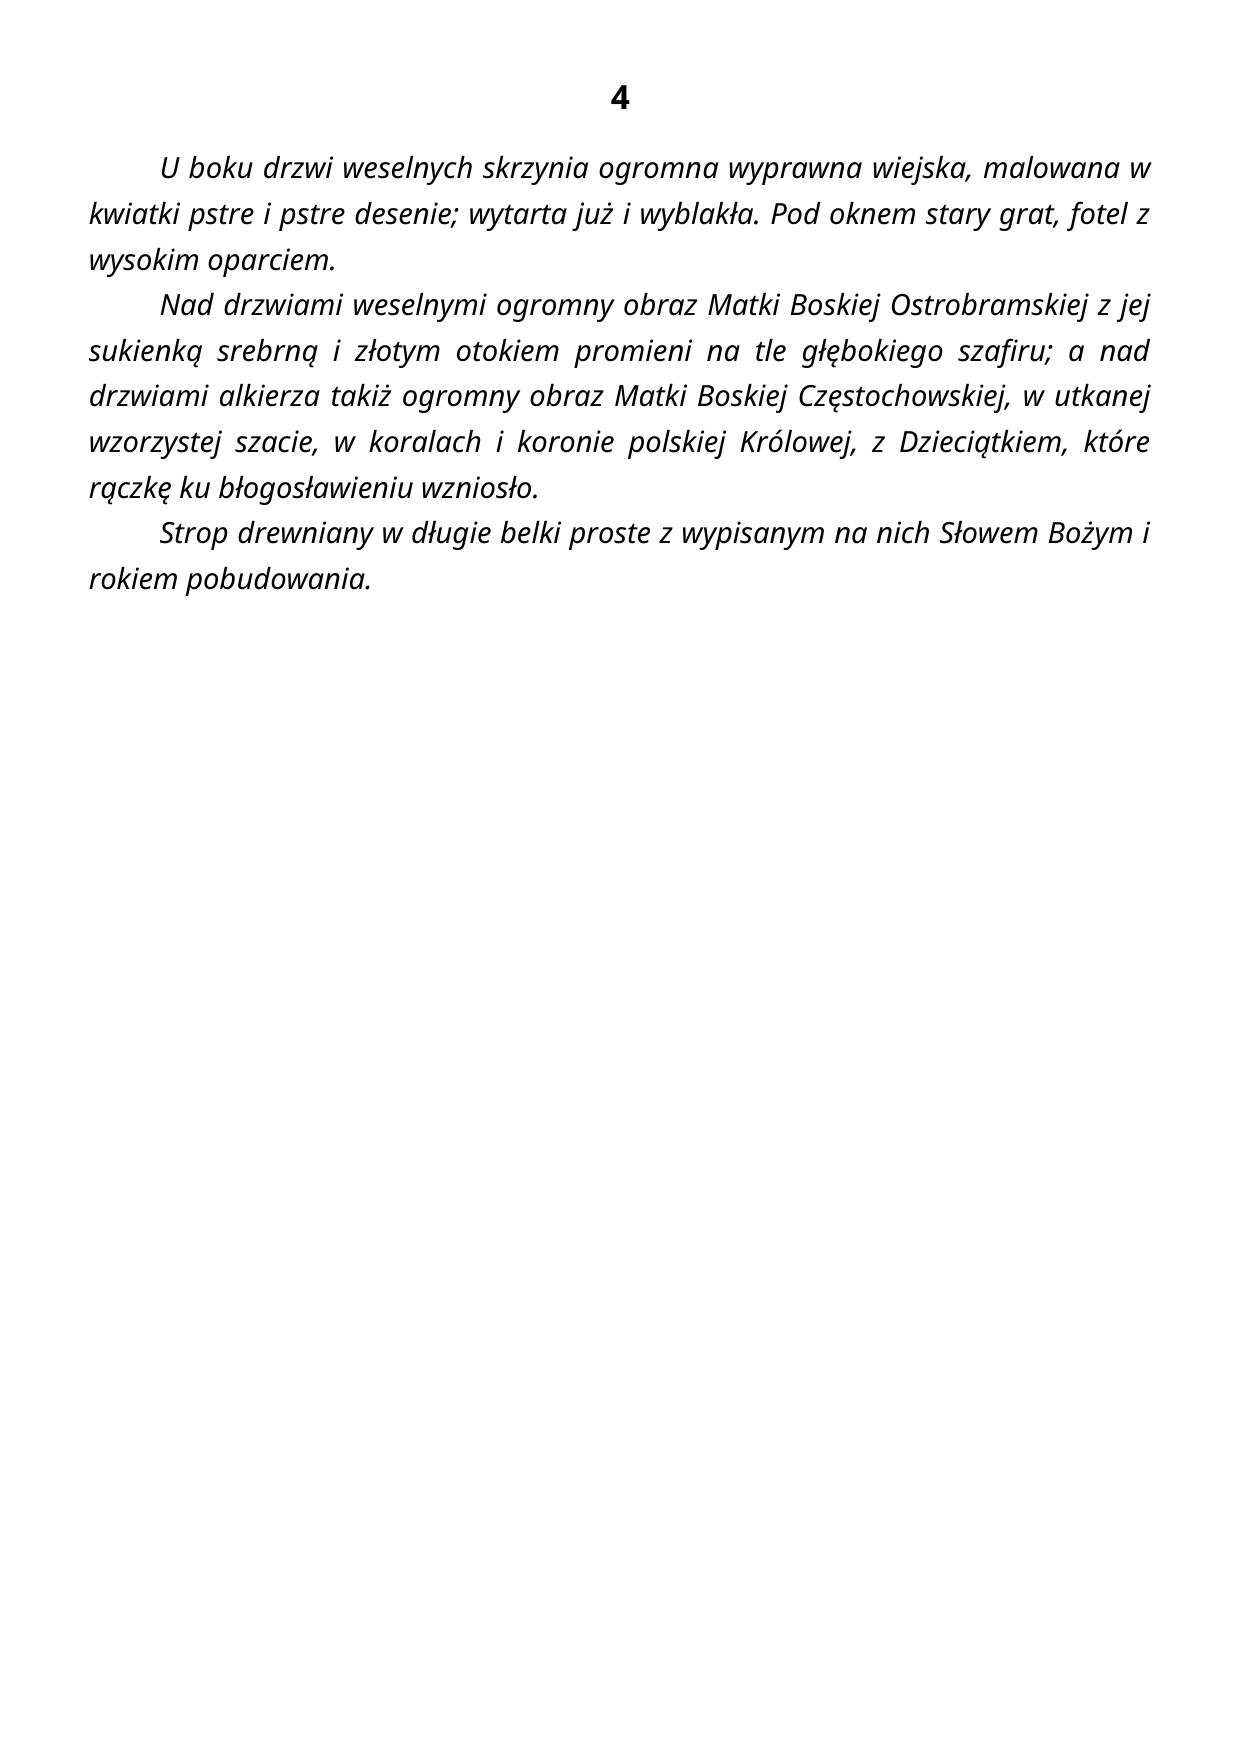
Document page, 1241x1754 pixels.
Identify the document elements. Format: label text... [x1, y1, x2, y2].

text U boku drzwi weselnych skrzynia ogromna wyprawna wiejska, malowana w kwiatki pstre i pstre desenie; wytarta już i wyblakła. Pod oknem stary grat, fotel z wysokim oparciem. [88, 148, 1152, 278]
text Nad drzwiami weselnymi ogromny obraz Matki Boskiej Ostrobramskiej z jej sukienką srebrną i złotym otokiem promieni na tle głębokiego szafiru; a nad drzwiami alkierza takiż ogromny obraz Matki Boskiej Częstochowskiej, w utkanej wzorzystej szacie, w koralach i koronie polskiej Królowej, z Dzieciątkiem, które rączkę ku błogosławieniu wzniosło. [88, 284, 1152, 507]
text Strop drewniany w długie belki proste z wypisanym na nich Słowem Bożym i rokiem pobudowania. [88, 513, 1152, 598]
